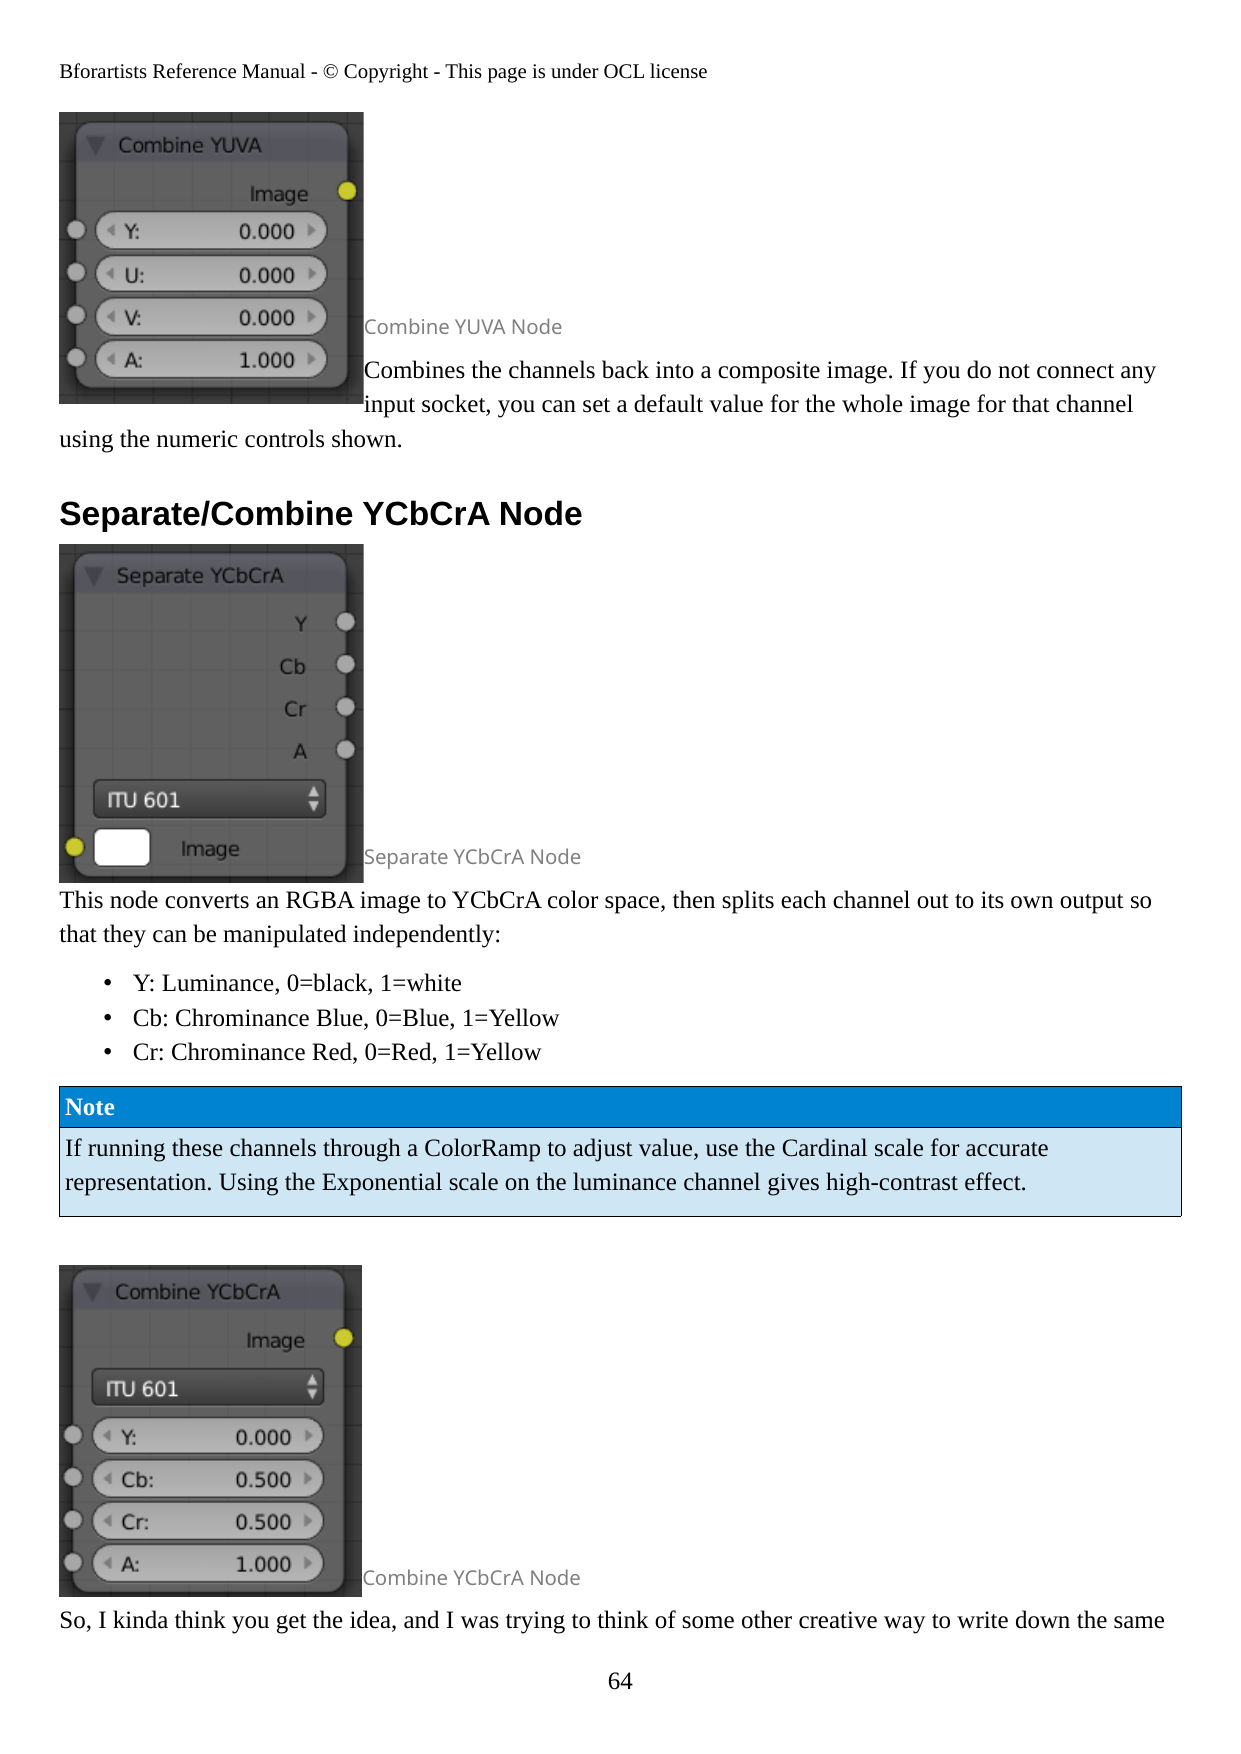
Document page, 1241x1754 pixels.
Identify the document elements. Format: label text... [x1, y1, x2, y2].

list Cb: Chrominance Blue, 0=Blue, 1=Yellow [103, 1003, 1181, 1032]
text This node converts an RGBA image to YCbCrA color space, then splits each channel out to its own output so that they can be manipulated independently: [59, 885, 1181, 948]
text Separate YCbCrA Node [364, 839, 1181, 870]
list Y: Luminance, 0=black, 1=white [103, 968, 1181, 997]
picture [59, 112, 364, 404]
table_header Note [60, 1087, 1181, 1127]
picture [59, 544, 364, 883]
subtitle Separate/Combine YCbCrA Node [59, 493, 1181, 532]
text Combine YCbCrA Node [362, 1560, 1181, 1591]
list Cr: Chrominance Red, 0=Red, 1=Yellow [103, 1037, 1181, 1066]
text So, I kinda think you get the idea, and I was trying to think of some other creative way to write down the same [59, 1606, 1181, 1634]
picture [59, 1265, 362, 1597]
table_cell If running these channels through a ColorRamp to adjust value, use the Cardinal scale for accurate representation. Using the Exponential scale on the luminance channel gives high-contrast effect. [60, 1128, 1181, 1216]
text Combine YUVA Node [364, 309, 1181, 340]
text Combines the channels back into a composite image. If you do not connect any input socket, you can set a default value for the whole image for that channel using the numeric controls shown. [59, 355, 1181, 452]
